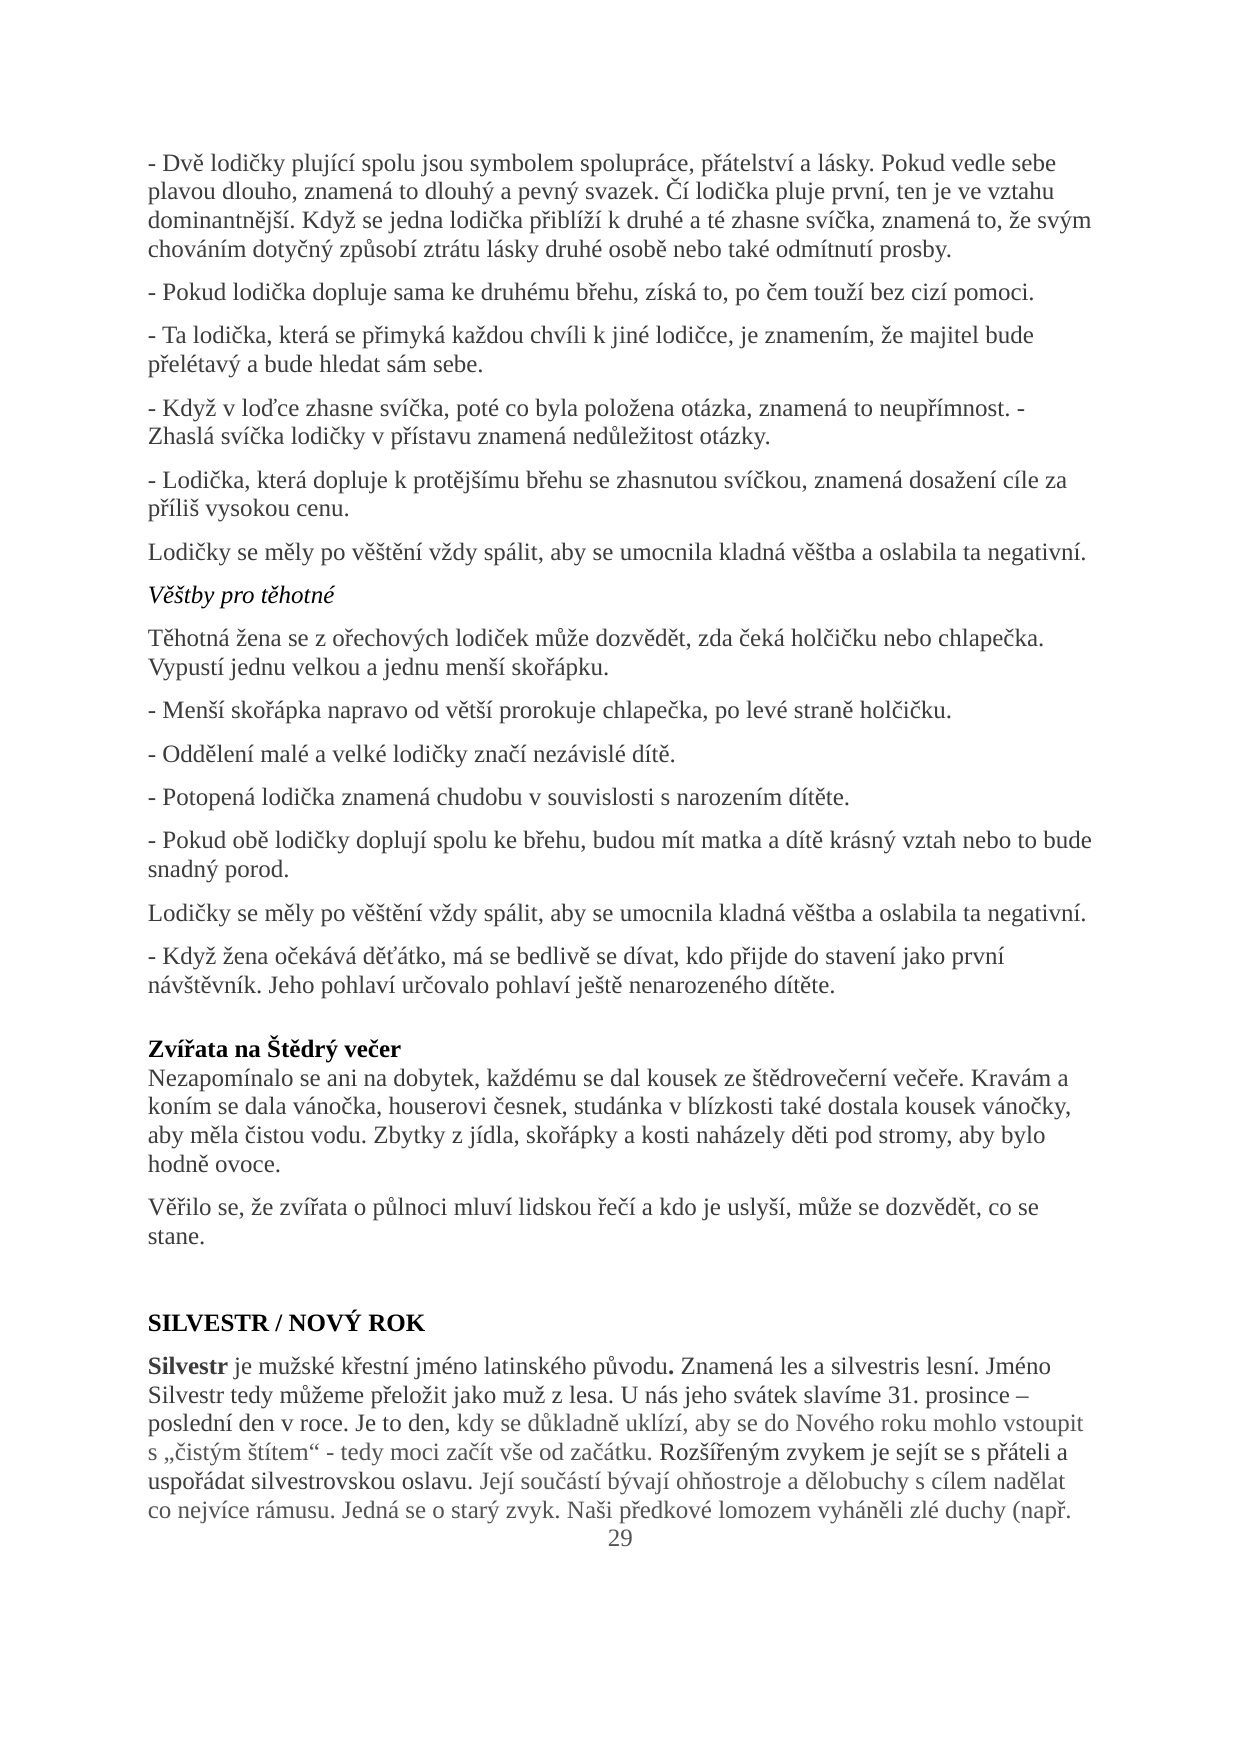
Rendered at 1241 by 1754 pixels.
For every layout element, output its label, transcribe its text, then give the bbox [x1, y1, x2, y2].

text - Menší skořápka napravo od větší prorokuje chlapečka, po levé straně holčičku. [148, 696, 1093, 724]
text - Pokud lodička dopluje sama ke druhému břehu, získá to, po čem touží bez cizí pomoci. [148, 277, 1093, 306]
text - Dvě lodičky plující spolu jsou symbolem spolupráce, přátelství a lásky. Pokud vedle sebe plavou dlouho, znamená to dlouhý a pevný svazek. Čí lodička pluje první, ten je ve vztahu dominantnější. Když se jedna lodička přiblíží k druhé a té zhasne svíčka, znamená to, že svým chováním dotyčný způsobí ztrátu lásky druhé osobě nebo také odmítnutí prosby. [148, 148, 1093, 263]
text 30 [148, 1523, 1093, 1552]
text - Oddělení malé a velké lodičky značí nezávislé dítě. [148, 739, 1093, 768]
text - Když žena očekává děťátko, má se bedlivě se dívat, kdo přijde do stavení jako první návštěvník. Jeho pohlaví určovalo pohlaví ještě nenarozeného dítěte. [148, 941, 1093, 998]
text Lodičky se měly po věštění vždy spálit, aby se umocnila kladná věštba a oslabila ta negativní. [148, 898, 1093, 926]
text - Lodička, která dopluje k protějšímu břehu se zhasnutou svíčkou, znamená dosažení cíle za příliš vysokou cenu. [148, 465, 1093, 522]
text - Ta lodička, která se přimyká každou chvíli k jiné lodičce, je znamením, že majitel bude přelétavý a bude hledat sám sebe. [148, 321, 1093, 378]
text Těhotná žena se z ořechových lodiček může dozvědět, zda čeká holčičku nebo chlapečka. Vypustí jednu velkou a jednu menší skořápku. [148, 623, 1093, 681]
text - Potopená lodička znamená chudobu v souvislosti s narozením dítěte. [148, 782, 1093, 811]
text Silvestr je mužské křestní jméno latinského původu. Znamená les a silvestris lesní. Jméno Silvestr tedy můžeme přeložit jako muž z lesa. U nás jeho svátek slavíme 31. prosince – poslední den v roce. Je to den, kdy se důkladně uklízí, aby se do Nového roku mohlo vstoupit s „čistým štítem“ - tedy moci začít vše od začátku. Rozšířeným zvykem je sejít se s přáteli a uspořádat silvestrovskou oslavu. Její součástí bývají ohňostroje a dělobuchy s cílem nadělat co nejvíce rámusu. Jedná se o starý zvyk. Naši předkové lomozem vyháněli zlé duchy (např. [148, 1351, 1093, 1523]
text Nezapomínalo se ani na dobytek, každému se dal kousek ze štědrovečerní večeře. Kravám a koním se dala vánočka, houserovi česnek, studánka v blízkosti také dostala kousek vánočky, aby měla čistou vodu. Zbytky z jídla, skořápky a kosti naházely děti pod stromy, aby bylo hodně ovoce. [148, 1063, 1093, 1178]
subtitle Zvířata na Štědrý večer [148, 1034, 1093, 1063]
text - Když v loďce zhasne svíčka, poté co byla položena otázka, znamená to neupřímnost. - Zhaslá svíčka lodičky v přístavu znamená nedůležitost otázky. [148, 393, 1093, 450]
text SILVESTR / NOVÝ ROK [148, 1308, 1093, 1336]
text Věřilo se, že zvířata o půlnoci mluví lidskou řečí a kdo je uslyší, může se dozvědět, co se stane. [148, 1192, 1093, 1250]
text Lodičky se měly po věštění vždy spálit, aby se umocnila kladná věštba a oslabila ta negativní. [148, 537, 1093, 566]
text - Pokud obě lodičky doplují spolu ke břehu, budou mít matka a dítě krásný vztah nebo to bude snadný porod. [148, 826, 1093, 883]
text Věštby pro těhotné [148, 580, 1093, 609]
